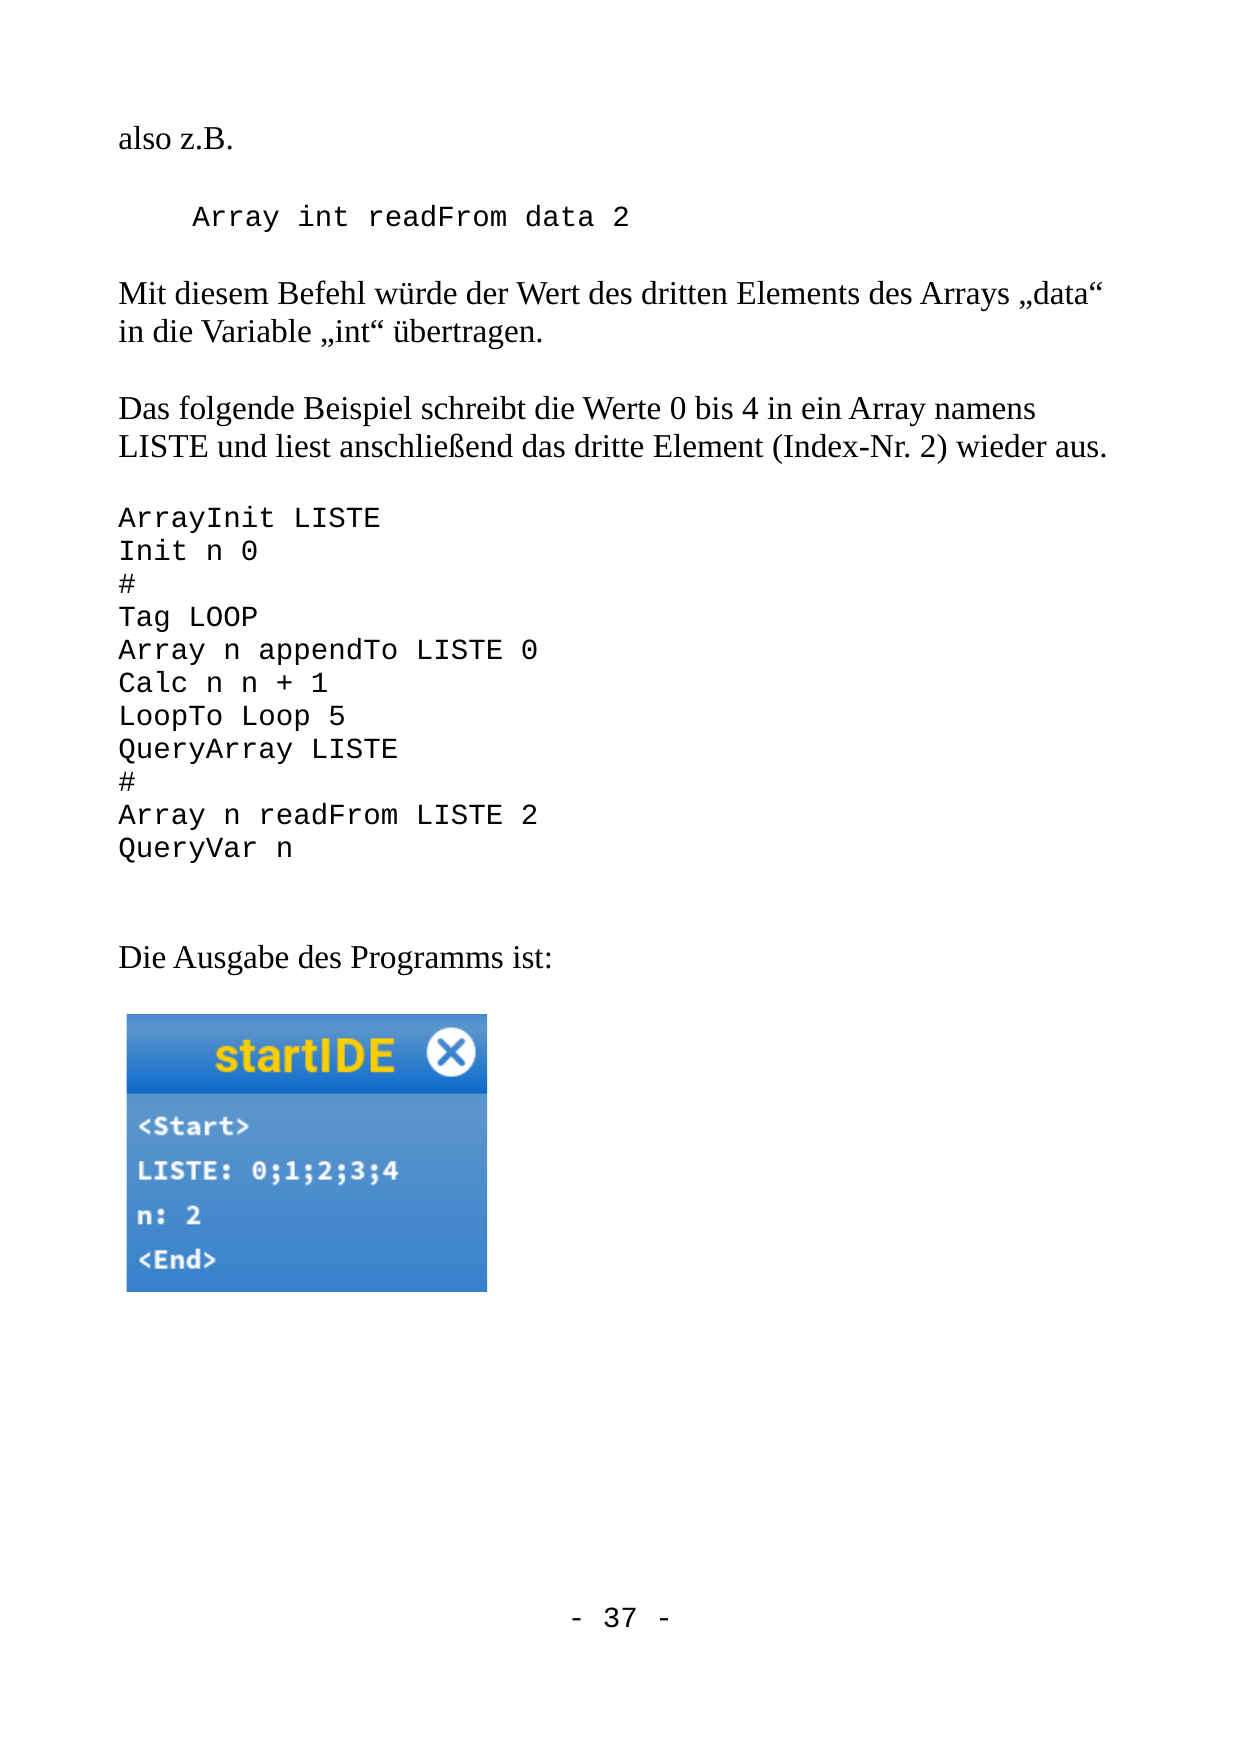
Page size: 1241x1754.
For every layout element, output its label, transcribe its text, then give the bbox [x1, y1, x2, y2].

text Tag LOOP [118, 602, 1122, 635]
text ArrayInit LISTE [118, 503, 1122, 536]
text LoopTo Loop 5 [118, 701, 1122, 734]
text Mit diesem Befehl würde der Wert des dritten Elements des Arrays „data“ in die Variable „int“ übertragen. [118, 273, 1122, 350]
text # [118, 767, 1122, 800]
text Init n 0 [118, 536, 1122, 569]
text QueryArray LISTE [118, 734, 1122, 767]
text also z.B. [118, 118, 1122, 156]
picture [126, 1014, 488, 1292]
text Array n appendTo LISTE 0 [118, 635, 1122, 668]
text Die Ausgabe des Programms ist: [118, 938, 1122, 976]
text QueryVar n [118, 833, 1122, 866]
text Array n readFrom LISTE 2 [118, 800, 1122, 833]
text Das folgende Beispiel schreibt die Werte 0 bis 4 in ein Array namens LISTE und liest anschließend das dritte Element (Index-Nr. 2) wieder aus. [118, 388, 1122, 465]
text Array int readFrom data 2 [118, 195, 1122, 235]
text Calc n n + 1 [118, 668, 1122, 701]
text # [118, 569, 1122, 602]
